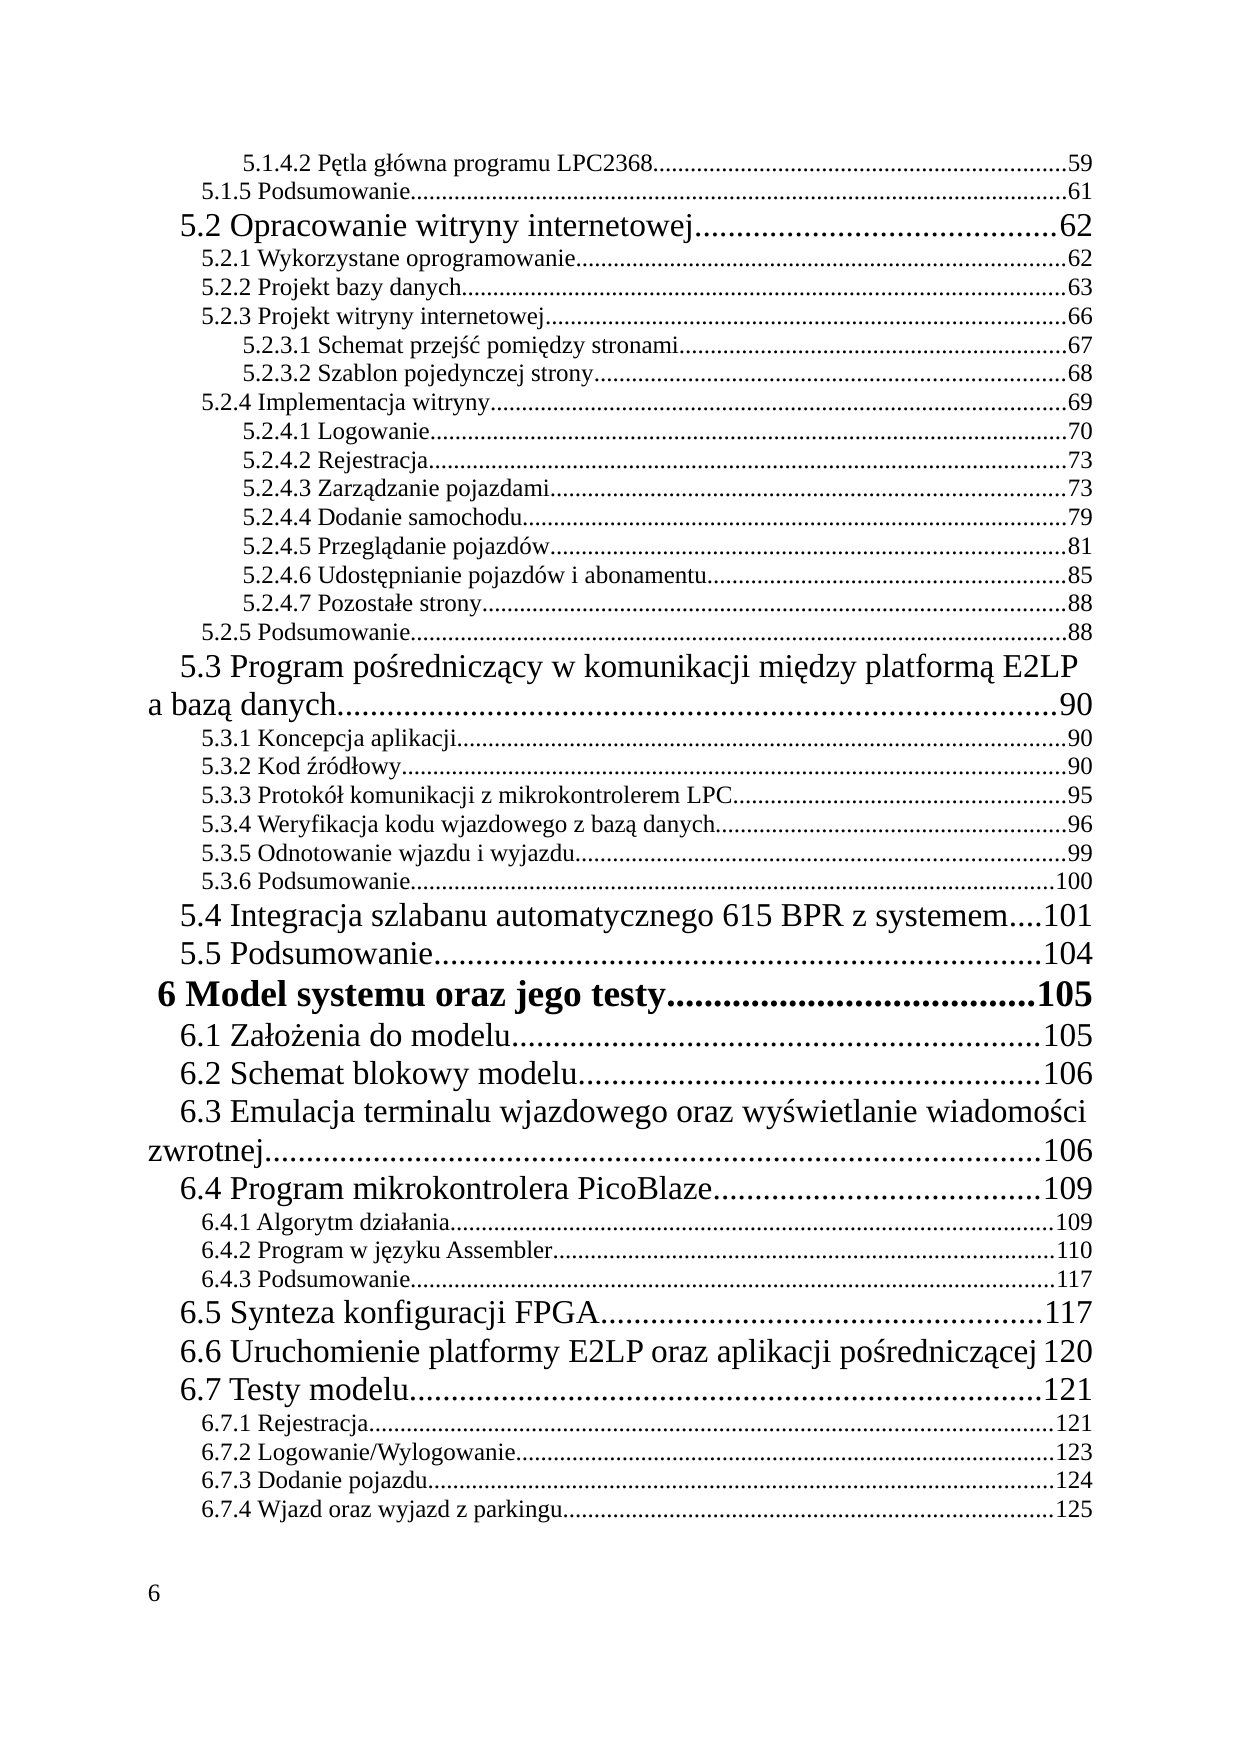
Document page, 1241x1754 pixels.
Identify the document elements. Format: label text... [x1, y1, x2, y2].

text 5.2.4.7 Pozostałe strony 88 [236, 588, 1093, 617]
text 5.3.5 Odnotowanie wjazdu i wyjazdu 99 [148, 838, 1093, 866]
text 5.2.2 Projekt bazy danych 63 [148, 272, 1093, 301]
text 5.5 Podsumowanie 104 [148, 933, 1093, 972]
text 6.4.1 Algorytm działania 109 [148, 1207, 1093, 1235]
text 6 Model systemu oraz jego testy 105 [148, 972, 1093, 1015]
text 6.7.4 Wjazd oraz wyjazd z parkingu 125 [148, 1494, 1093, 1523]
text 6.5 Synteza konfiguracji FPGA 117 [148, 1293, 1093, 1331]
text 5.2.4.2 Rejestracja 73 [236, 445, 1093, 473]
text 6.7.1 Rejestracja 121 [148, 1408, 1093, 1437]
text 6.3 Emulacja terminalu wjazdowego oraz wyświetlanie wiadomości zwrotnej 106 [148, 1092, 1093, 1168]
text 5.4 Integracja szlabanu automatycznego 615 BPR z systemem 101 [148, 895, 1093, 933]
text 6.4.2 Program w języku Assembler 110 [148, 1235, 1093, 1264]
text 5.2.4.3 Zarządzanie pojazdami 73 [236, 473, 1093, 502]
text 5.2.5 Podsumowanie 88 [148, 617, 1093, 646]
text 6.7.3 Dodanie pojazdu 124 [148, 1465, 1093, 1494]
text 5.2.1 Wykorzystane oprogramowanie 62 [148, 243, 1093, 272]
text 5.3.3 Protokół komunikacji z mikrokontrolerem LPC 95 [148, 780, 1093, 809]
text 5.2.3.1 Schemat przejść pomiędzy stronami 67 [236, 330, 1093, 358]
text 6.2 Schemat blokowy modelu 106 [148, 1053, 1093, 1092]
text 6.4.3 Podsumowanie 117 [148, 1264, 1093, 1293]
text 6.1 Założenia do modelu 105 [148, 1015, 1093, 1053]
text 5.2.4.5 Przeglądanie pojazdów 81 [236, 531, 1093, 560]
text 6.6 Uruchomienie platformy E2LP oraz aplikacji pośredniczącej 120 [148, 1331, 1093, 1369]
text 5.1.5 Podsumowanie 61 [148, 176, 1093, 205]
text 6.7 Testy modelu 121 [148, 1369, 1093, 1408]
text 5.3.1 Koncepcja aplikacji 90 [148, 723, 1093, 751]
text 5.1.4.2 Pętla główna programu LPC2368 59 [236, 148, 1093, 176]
text 5.2.3.2 Szablon pojedynczej strony 68 [236, 358, 1093, 387]
text 5.2.4 Implementacja witryny 69 [148, 387, 1093, 416]
text 5.3.6 Podsumowanie 100 [148, 866, 1093, 895]
text 5.3.4 Weryfikacja kodu wjazdowego z bazą danych 96 [148, 809, 1093, 838]
text 5.2.4.1 Logowanie 70 [236, 416, 1093, 445]
text 6.7.2 Logowanie/Wylogowanie 123 [148, 1437, 1093, 1465]
text 5.3 Program pośredniczący w komunikacji między platformą E2LP a bazą danych 90 [148, 646, 1093, 723]
text 6.4 Program mikrokontrolera PicoBlaze 109 [148, 1168, 1093, 1207]
text 5.2 Opracowanie witryny internetowej 62 [148, 205, 1093, 243]
text 5.2.4.4 Dodanie samochodu 79 [236, 502, 1093, 531]
text 5.2.4.6 Udostępnianie pojazdów i abonamentu 85 [236, 560, 1093, 588]
text 5.2.3 Projekt witryny internetowej 66 [148, 301, 1093, 330]
text 5.3.2 Kod źródłowy 90 [148, 751, 1093, 780]
